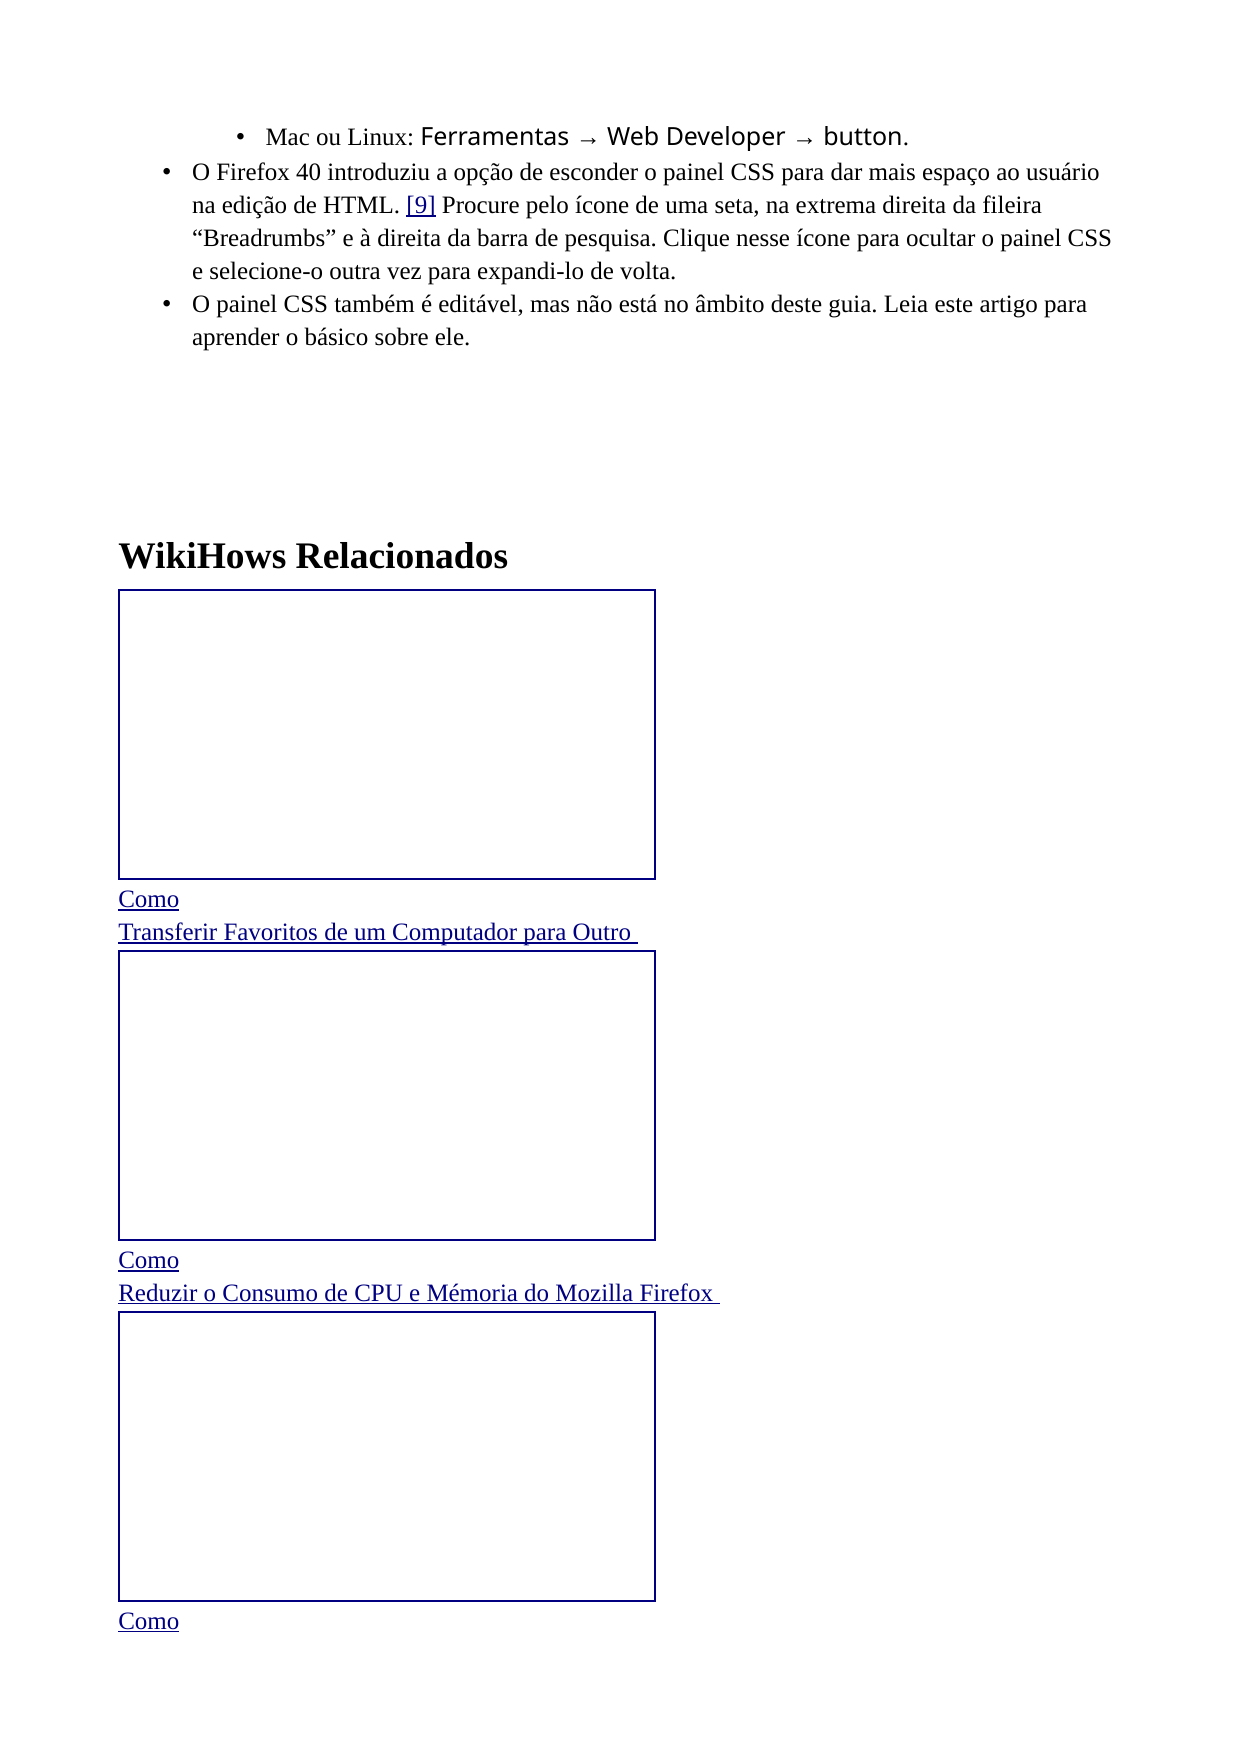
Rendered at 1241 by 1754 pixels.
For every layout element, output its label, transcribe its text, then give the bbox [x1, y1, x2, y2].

text Reduzir o Consumo de CPU e Mémoria do Mozilla Firefox [118, 1278, 1122, 1307]
text Transferir Favoritos de um Computador para Outro [118, 917, 1122, 946]
text Como [118, 884, 1122, 913]
text Como [118, 1606, 1122, 1635]
list Mac ou Linux: Ferramentas → Web Developer → button. [236, 118, 1122, 152]
list O Firefox 40 introduziu a opção de esconder o painel CSS para dar mais espaço ao usuário na edição de HTML. [9] Procure pelo ícone de uma seta, na extrema direita da fileira “Breadrumbs” e à direita da barra de pesquisa. Clique nesse ícone para ocultar o painel CSS e selecione-o outra vez para expandi-lo de volta. [162, 157, 1122, 285]
text Como [118, 1245, 1122, 1274]
subtitle WikiHows Relacionados [118, 534, 1122, 577]
list O painel CSS também é editável, mas não está no âmbito deste guia. Leia este artigo para aprender o básico sobre ele. [162, 289, 1122, 351]
